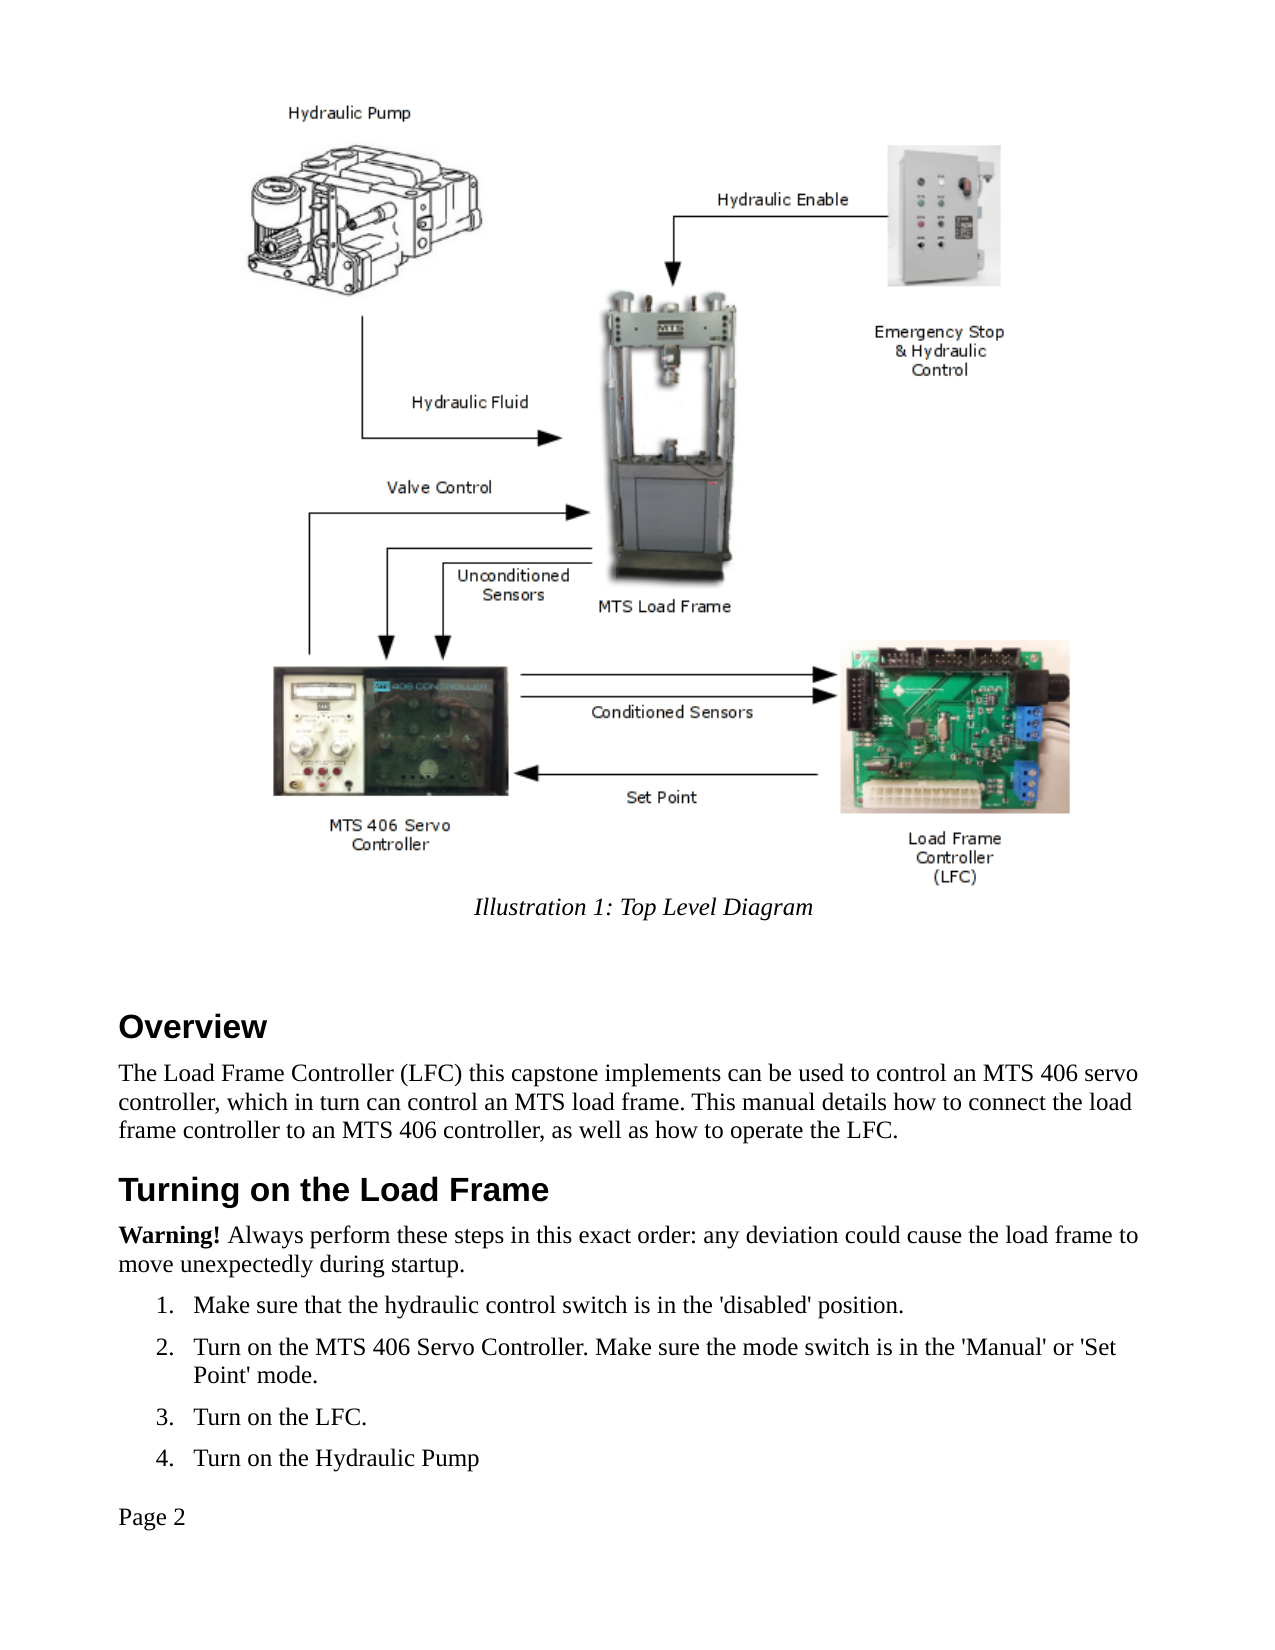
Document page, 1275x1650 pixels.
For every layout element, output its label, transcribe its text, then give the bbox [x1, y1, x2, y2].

list Turn on the MTS 406 Servo Controller. Make sure the mode switch is in the 'Manual' or 'Set Point' mode. [156, 1332, 1157, 1389]
text Illustration 1: Top Level Diagram [215, 161, 1074, 921]
text Warning! Always perform these steps in this exact order: any deviation could cause the load frame to move unexpectedly during startup. [118, 1221, 1157, 1278]
list Turn on the LFC. [156, 1402, 1157, 1431]
list Make sure that the hydraulic control switch is in the 'disabled' position. [156, 1291, 1157, 1319]
text The Load Frame Controller (LFC) this capstone implements can be used to control an MTS 406 servo controller, which in turn can control an MTS load frame. This manual details how to connect the load frame controller to an MTS 406 controller, as well as how to operate the LFC. [118, 1058, 1157, 1144]
subtitle Turning on the Load Frame [118, 1169, 1157, 1208]
subtitle Overview [118, 1007, 1157, 1046]
list Turn on the Hydraulic Pump [156, 1443, 1157, 1472]
picture [209, 97, 1070, 893]
